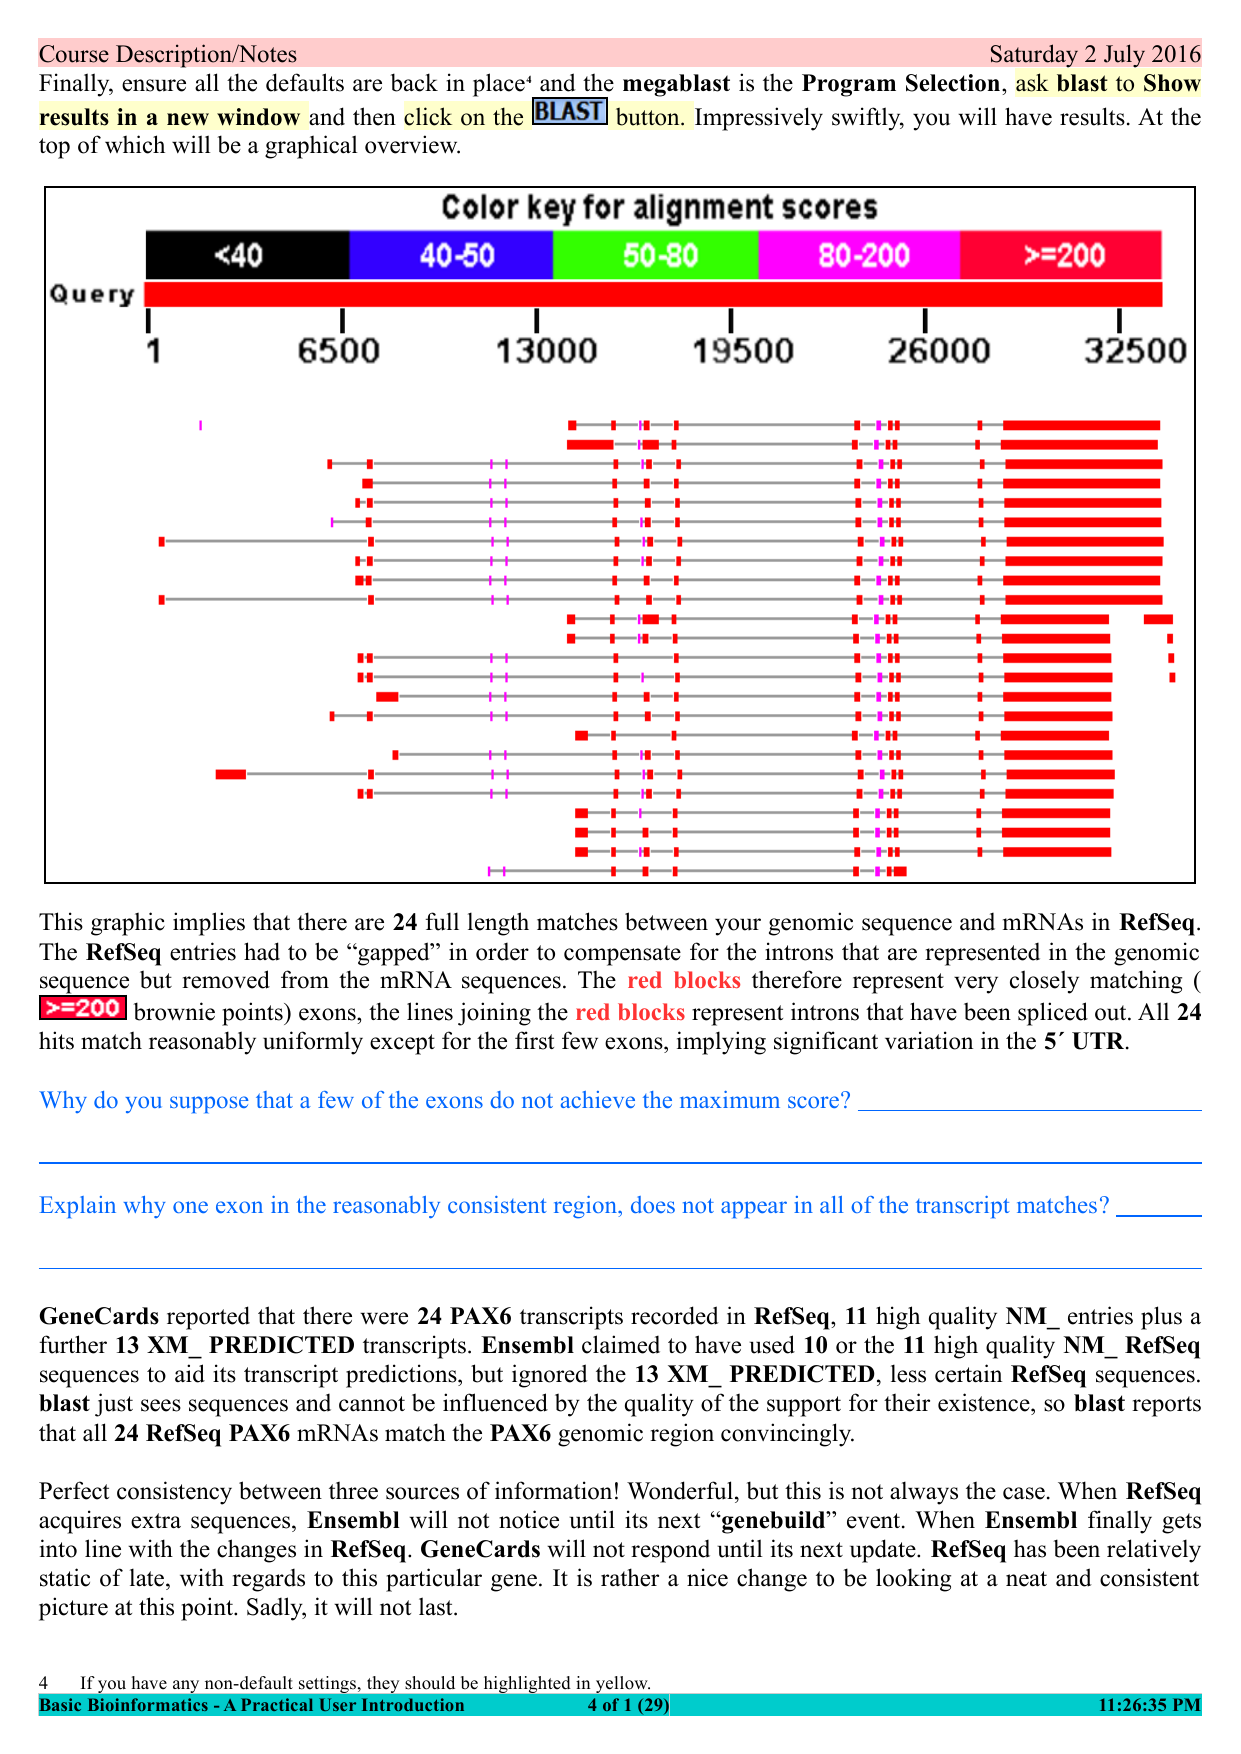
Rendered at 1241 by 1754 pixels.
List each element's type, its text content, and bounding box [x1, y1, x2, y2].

text GeneCards reported that there were 24 PAX6 transcripts recorded in RefSeq, 11 high quality NM_ entries plus a further 13 XM_ PREDICTED transcripts. Ensembl claimed to have used 10 or the 11 high quality NM_ RefSeq sequences to aid its transcript predictions, but ignored the 13 XM_ PREDICTED, less certain RefSeq sequences. blast just sees sequences and cannot be influenced by the quality of the support for their existence, so blast reports that all 24 RefSeq PAX6 mRNAs match the PAX6 genomic region convincingly. [38, 1301, 1202, 1446]
text Perfect consistency between three sources of information! Wonderful, but this is not always the case. When RefSeq acquires extra sequences, Ensembl will not notice until its next “genebuild” event. When Ensembl finally gets into line with the changes in RefSeq. GeneCards will not respond until its next update. RefSeq has been relatively static of late, with regards to this particular gene. It is rather a nice change to be looking at a neat and consistent picture at this point. Sadly, it will not last. [38, 1476, 1202, 1621]
picture [46, 188, 1194, 882]
text This graphic implies that there are 24 full length matches between your genomic sequence and mRNAs in RefSeq. The RefSeq entries had to be “gapped” in order to compensate for the introns that are represented in the genomic sequence but removed from the mRNA sequences. The red blocks therefore represent very closely matching ( brownie points) exons, the lines joining the red blocks represent introns that have been spliced out. All 24 hits match reasonably uniformly except for the first few exons, implying significant variation in the 5´ UTR. [38, 195, 1202, 1055]
text Why do you suppose that a few of the exons do not achieve the maximum score? [38, 1084, 1202, 1113]
picture [41, 997, 125, 1018]
picture [534, 99, 606, 123]
text Finally, ensure all the defaults are back in place and the megablast is the Program Selection, ask blast to Show results in a new window and then click on the button. Impressively swiftly, you will have results. At the top of which will be a graphical overview. [38, 67, 1202, 159]
text If you have any non-default settings, they should be highlighted in yellow. [38, 1671, 1202, 1693]
text Explain why one exon in the reasonably consistent region, does not appear in all of the transcript matches? [38, 1190, 1202, 1219]
